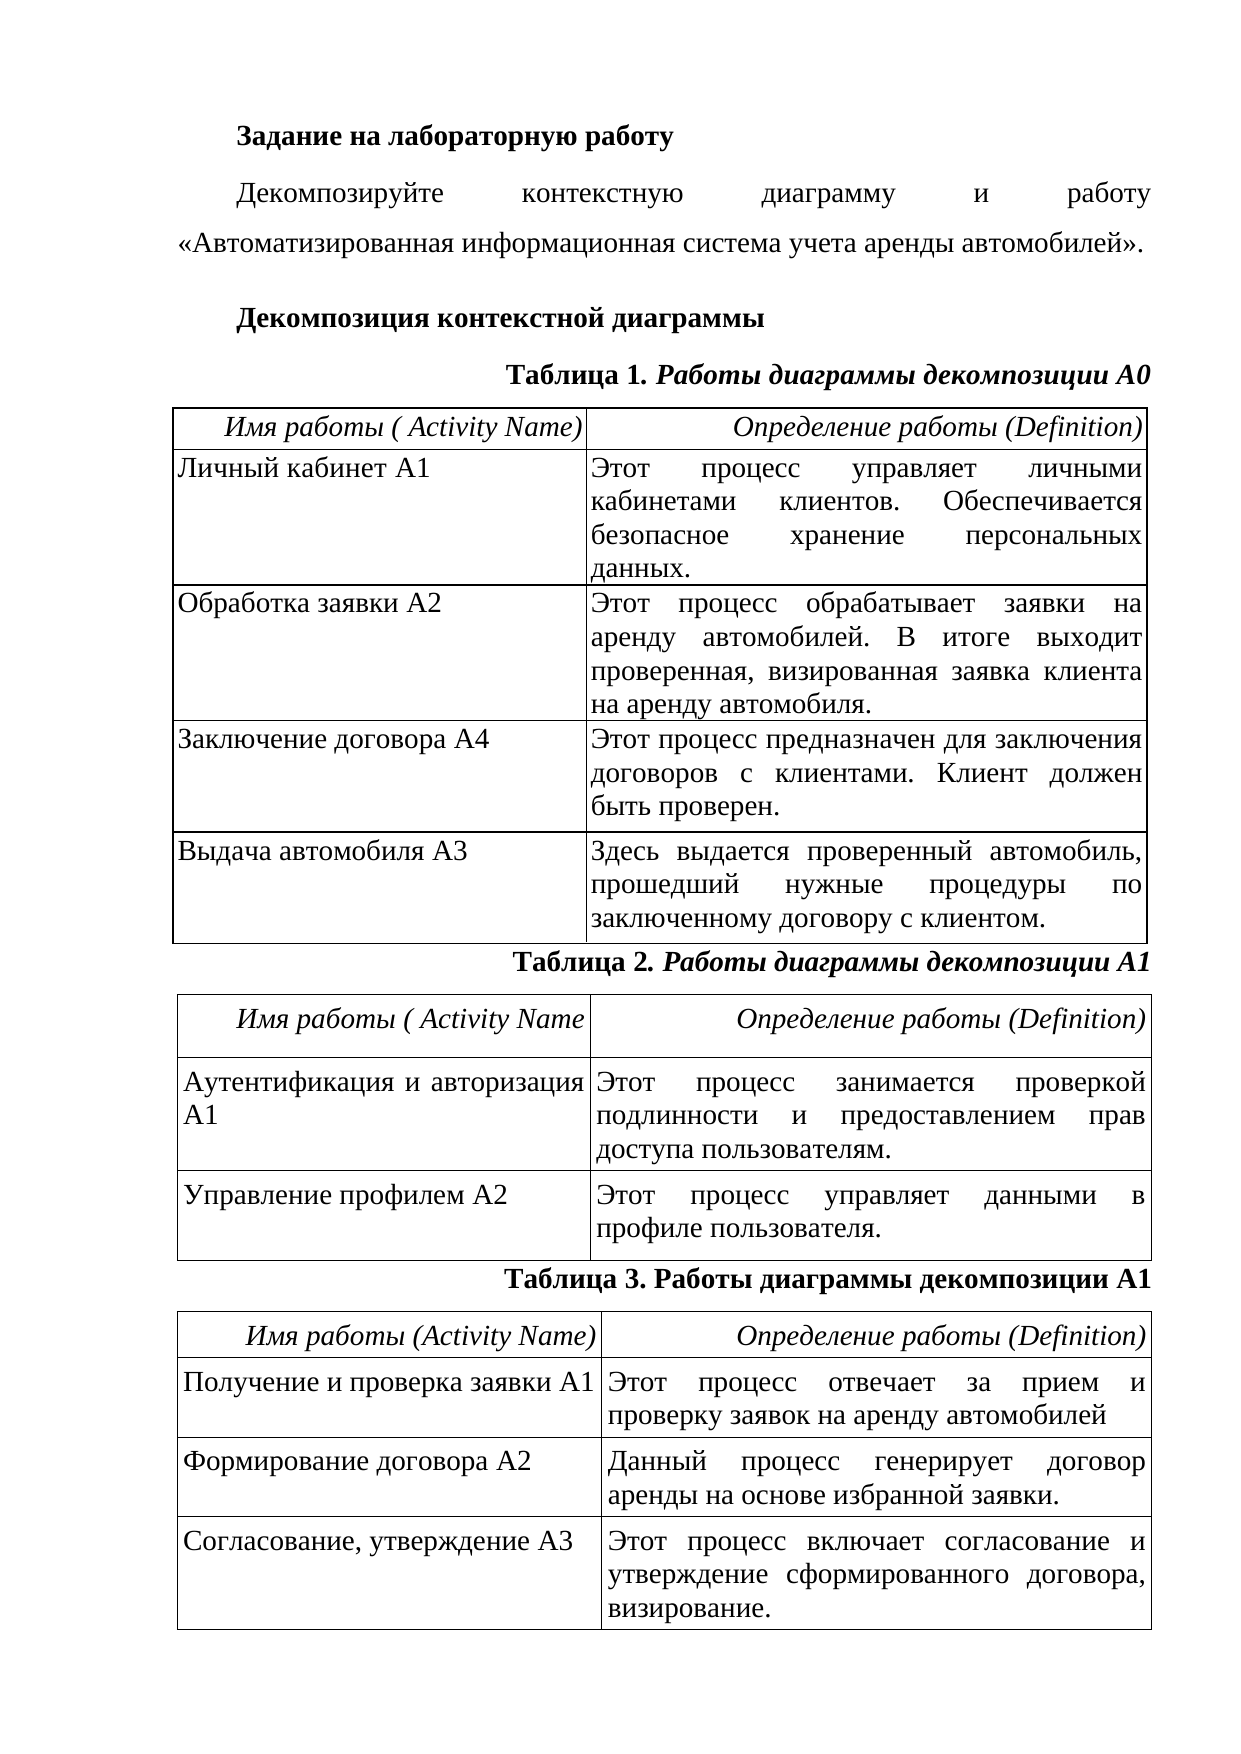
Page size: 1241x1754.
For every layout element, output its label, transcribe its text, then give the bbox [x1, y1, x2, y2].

table_cell Заключение договора A4 [174, 721, 586, 831]
table_cell Управление профилем A2 [178, 1171, 590, 1260]
table_cell Согласование, утверждение A3 [178, 1517, 601, 1629]
table_cell Этот процесс отвечает за прием и проверку заявок на аренду автомобилей [602, 1358, 1151, 1437]
table_cell Формирование договора A2 [178, 1438, 601, 1516]
text Таблица 1. Работы диаграммы декомпозиции А0 [177, 357, 1152, 390]
table_cell Данный процесс генерирует договор аренды на основе избранной заявки. [602, 1438, 1151, 1516]
text Таблица 3. Работы диаграммы декомпозиции А1 [177, 1261, 1152, 1294]
table_cell Аутентификация и авторизация A1 [178, 1058, 590, 1170]
table_header Определение работы (Definition) [591, 995, 1151, 1057]
table_cell Обработка заявки A2 [174, 586, 586, 720]
text Таблица 2. Работы диаграммы декомпозиции А1 [177, 944, 1152, 977]
table_header Имя работы ( Activity Name [178, 995, 590, 1057]
table_cell Этот процесс обрабатывает заявки на аренду автомобилей. В итоге выходит проверенная, визированная заявка клиента на аренду автомобиля. [587, 586, 1146, 720]
table_header Имя работы ( Activity Name) [174, 409, 586, 448]
subtitle Декомпозиция контекстной диаграммы [177, 300, 1152, 334]
table_cell Этот процесс управляет личными кабинетами клиентов. Обеспечивается безопасное хранение персональных данных. [587, 450, 1146, 584]
table_cell Личный кабинет A1 [174, 450, 586, 584]
table_cell Этот процесс предназначен для заключения договоров с клиентами. Клиент должен быть проверен. [587, 721, 1146, 831]
table_cell Этот процесс включает согласование и утверждение сформированного договора, визирование. [602, 1517, 1151, 1629]
table_cell Этот процесс управляет данными в профиле пользователя. [591, 1171, 1151, 1260]
table_cell Здесь выдается проверенный автомобиль, прошедший нужные процедуры по заключенному договору с клиентом. [587, 833, 1146, 942]
subtitle Задание на лабораторную работу [177, 118, 1152, 152]
table_header Определение работы (Definition) [587, 409, 1146, 448]
text Декомпозируйте контекстную диаграмму и работу «Автоматизированная информационная система учета аренды автомобилей». [177, 175, 1152, 258]
table_cell Этот процесс занимается проверкой подлинности и предоставлением прав доступа пользователям. [591, 1058, 1151, 1170]
table_cell Выдача автомобиля A3 [174, 833, 586, 942]
table_header Определение работы (Definition) [602, 1312, 1151, 1357]
table_header Имя работы (Activity Name) [178, 1312, 601, 1357]
table_cell Получение и проверка заявки A1 [178, 1358, 601, 1437]
